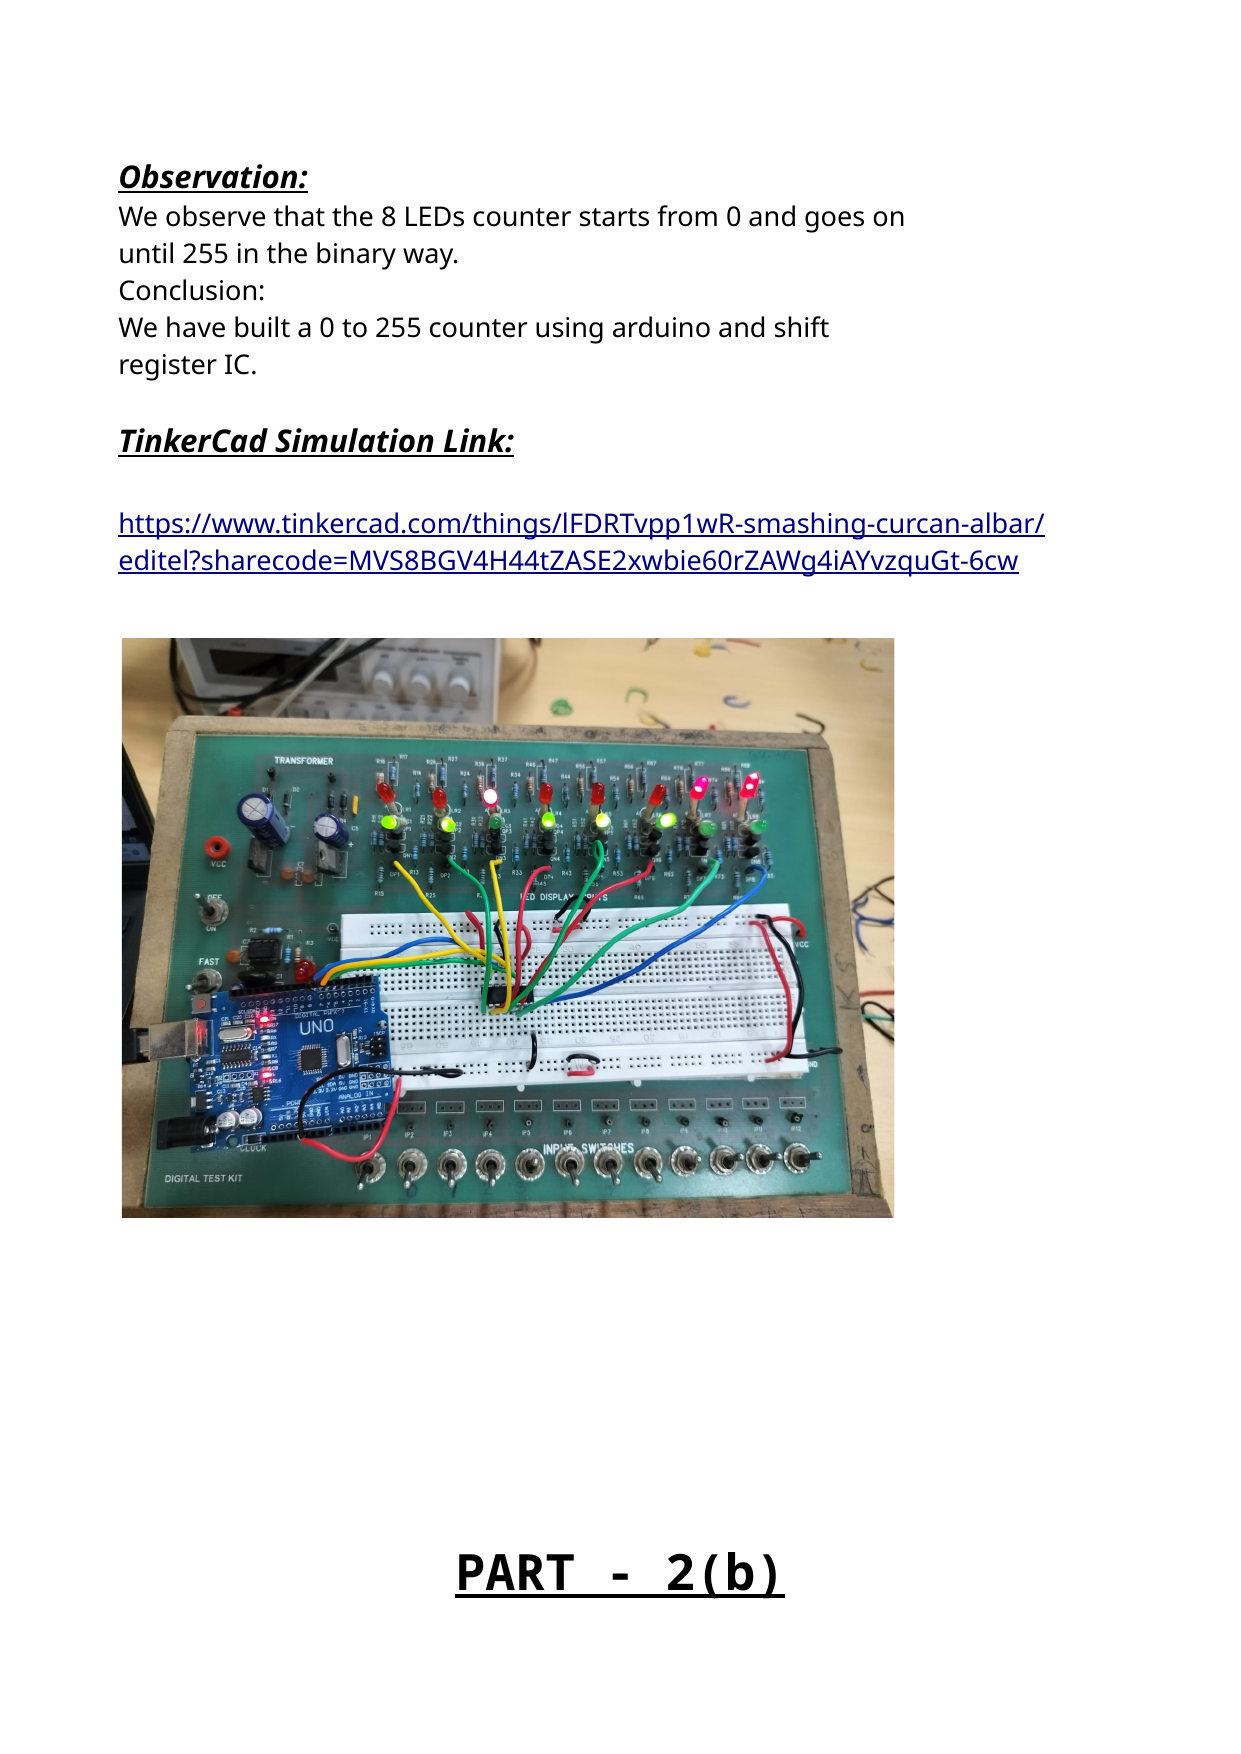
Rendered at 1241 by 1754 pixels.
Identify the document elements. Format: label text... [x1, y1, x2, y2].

text TinkerCad Simulation Link: [118, 419, 1122, 461]
text Conclusion: [118, 271, 1122, 308]
text until 255 in the binary way. [118, 234, 1122, 271]
text We have built a 0 to 255 counter using arduino and shift [118, 308, 1122, 345]
text Observation: [118, 155, 1122, 198]
text register IC. [118, 345, 1122, 382]
text PART - 2(b) [118, 1537, 1122, 1605]
text https://www.tinkercad.com/things/lFDRTvpp1wR-smashing-curcan-albar/editel?sharecode=MVS8BGV4H44tZASE2xwbie60rZAWg4iAYvzquGt-6cw [118, 504, 1122, 578]
picture [121, 638, 895, 1218]
text We observe that the 8 LEDs counter starts from 0 and goes on [118, 198, 1122, 234]
